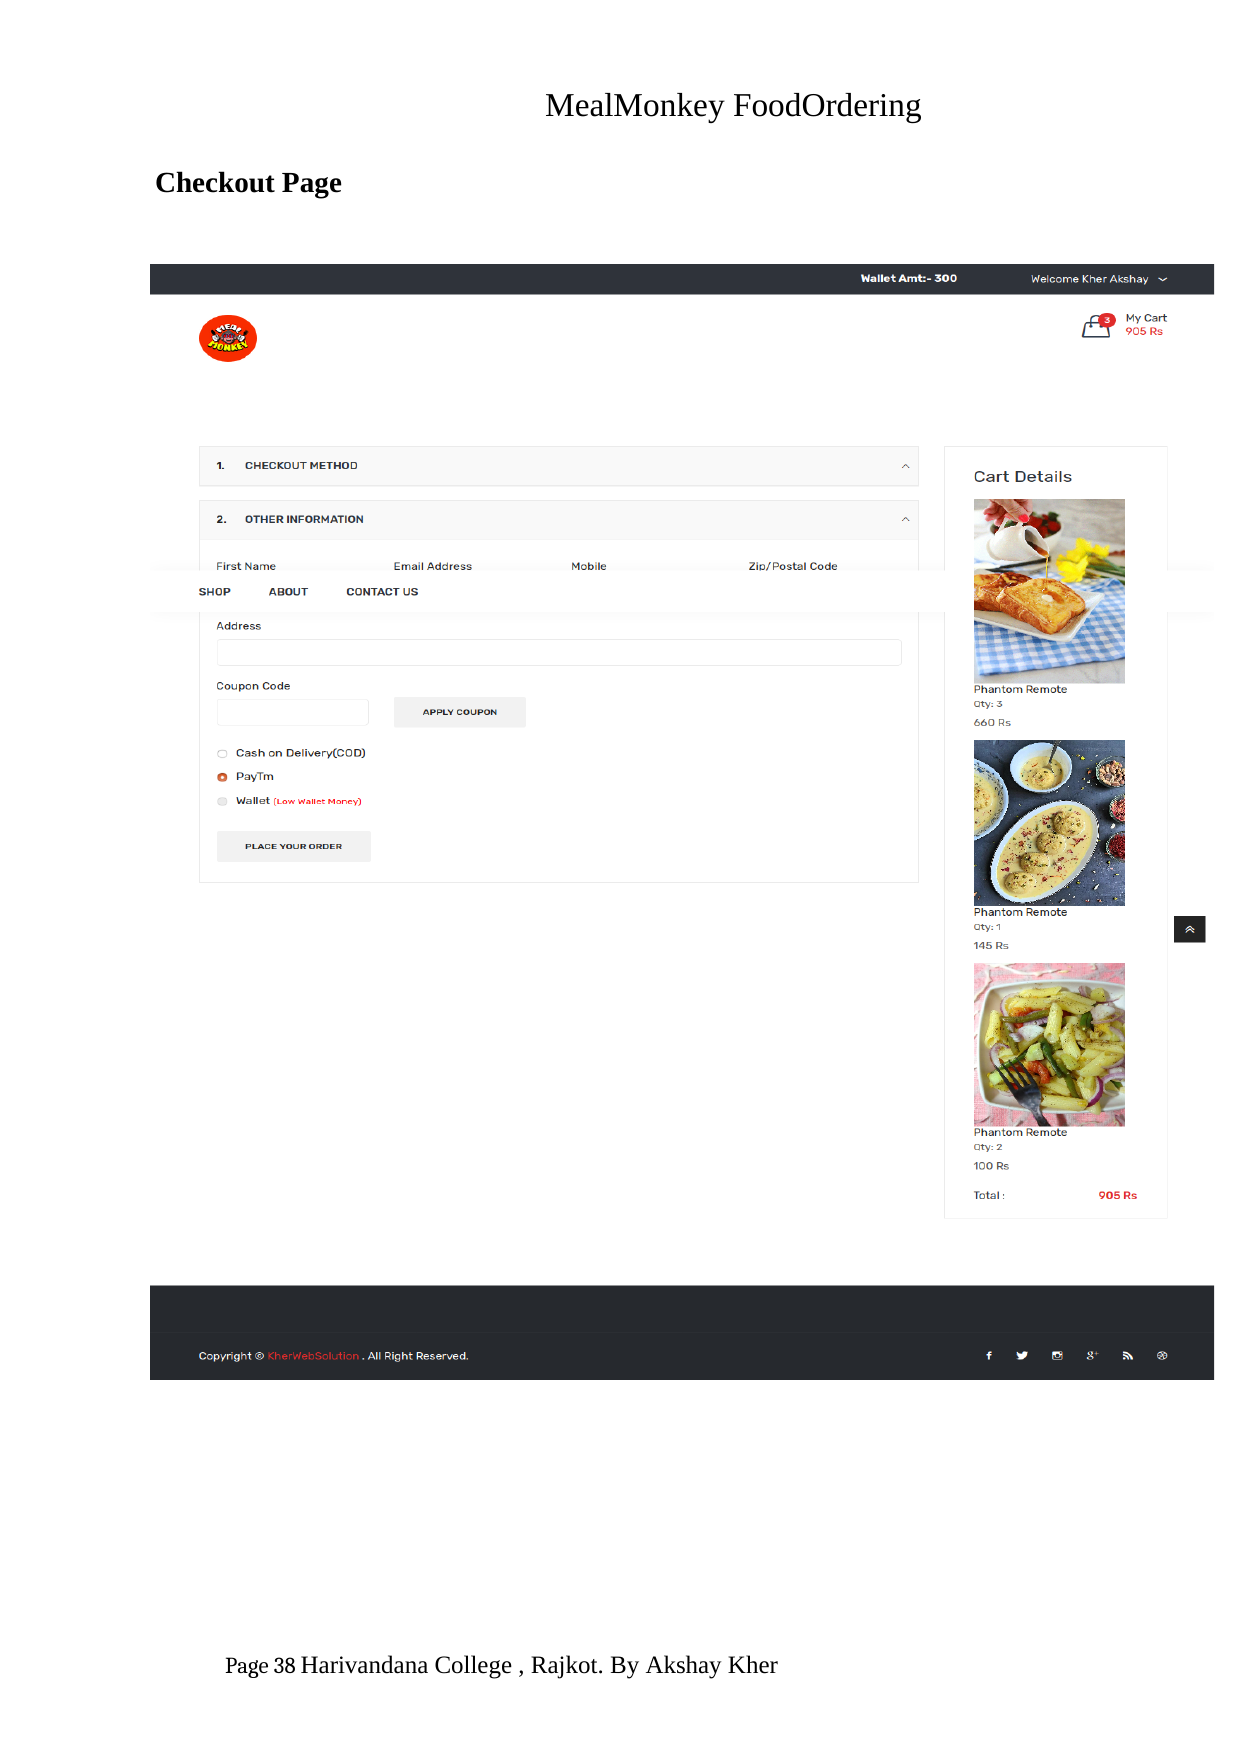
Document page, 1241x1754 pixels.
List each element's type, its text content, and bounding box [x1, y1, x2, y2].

picture [150, 264, 1215, 1380]
text Checkout Page [150, 165, 1214, 199]
